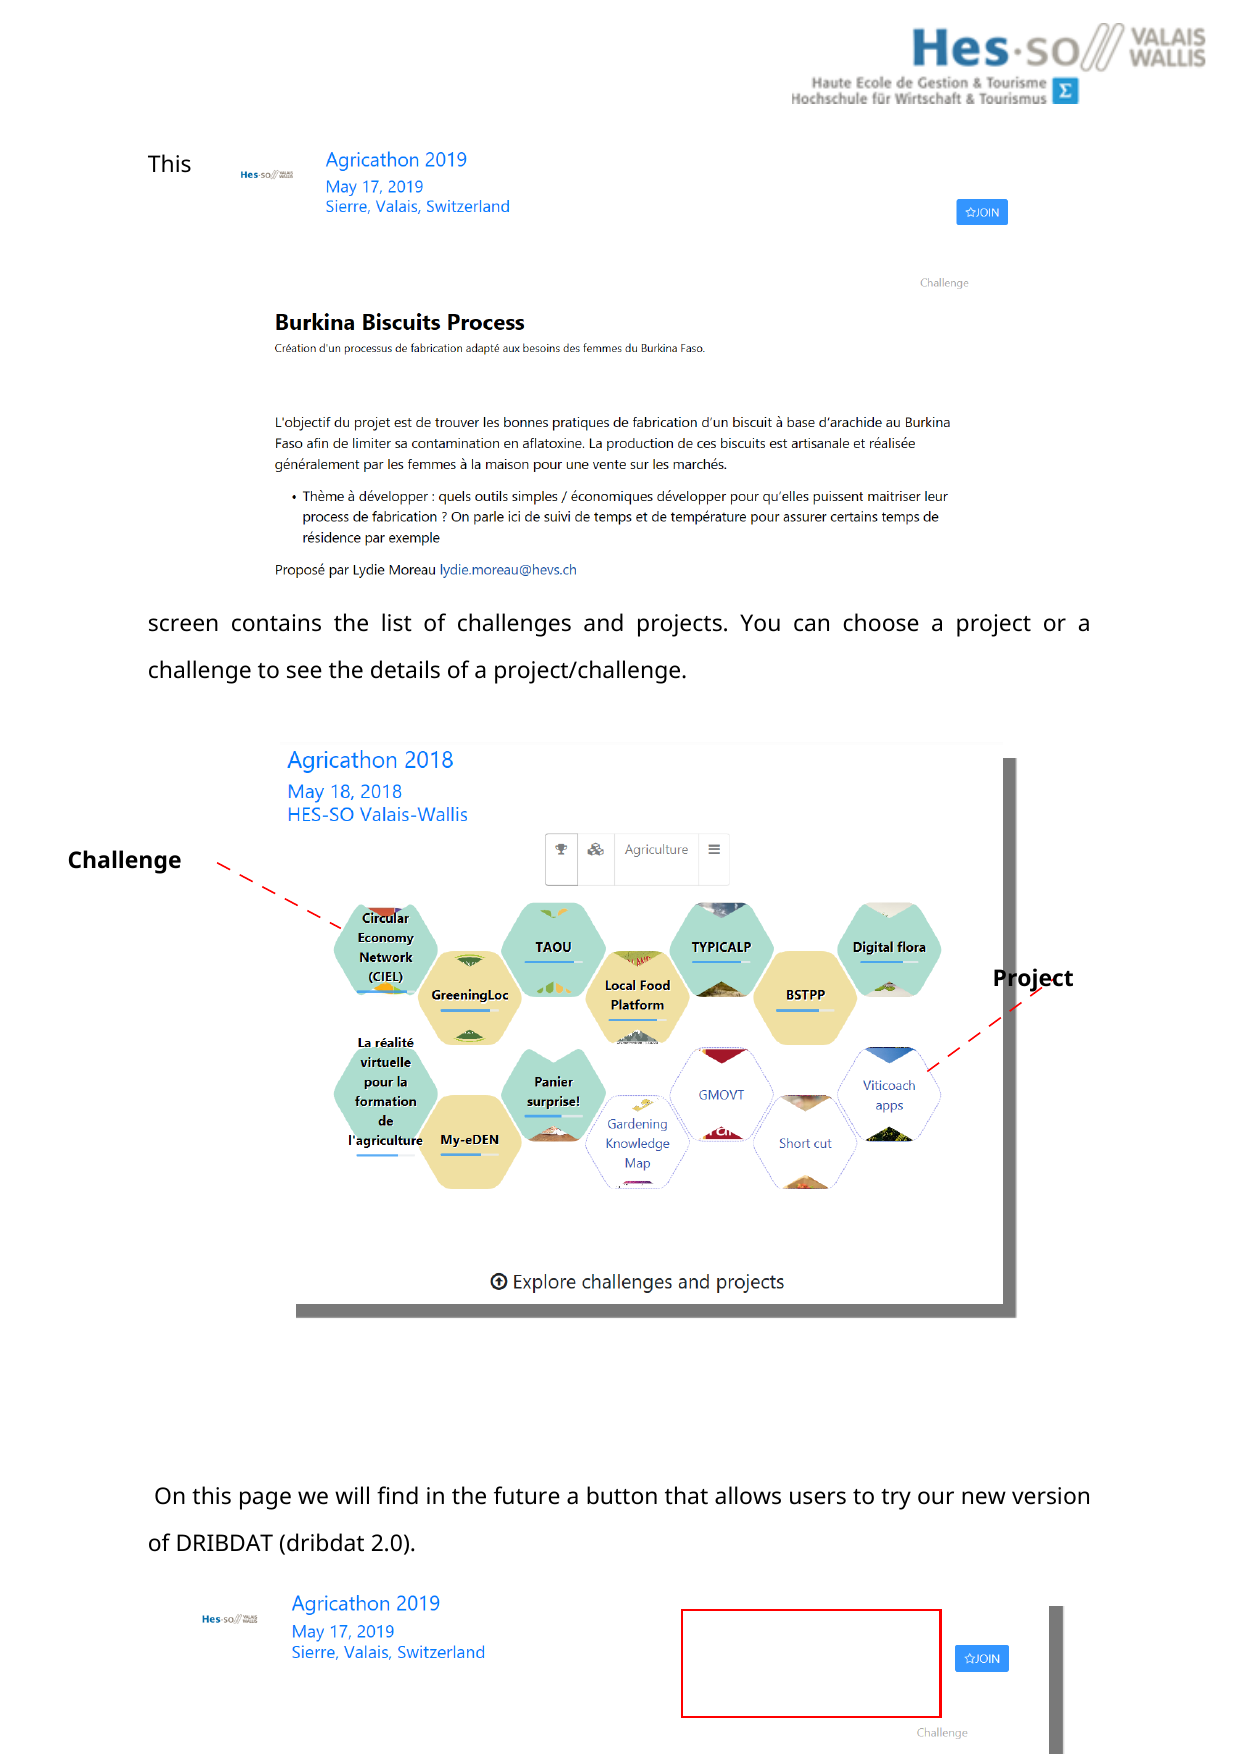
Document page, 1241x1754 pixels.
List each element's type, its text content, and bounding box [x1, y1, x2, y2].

picture [230, 147, 1046, 607]
text This screen contains the list of challenges and projects. You can choose a project or a challenge to see the details of a project/challenge. [148, 148, 1093, 685]
picture [792, 23, 1206, 104]
picture [280, 742, 1003, 1304]
text On this page we will find in the future a button that allows users to try our new version of DRIBDAT (dribdat 2.0). [148, 1480, 1093, 1558]
picture [191, 1590, 1049, 1754]
